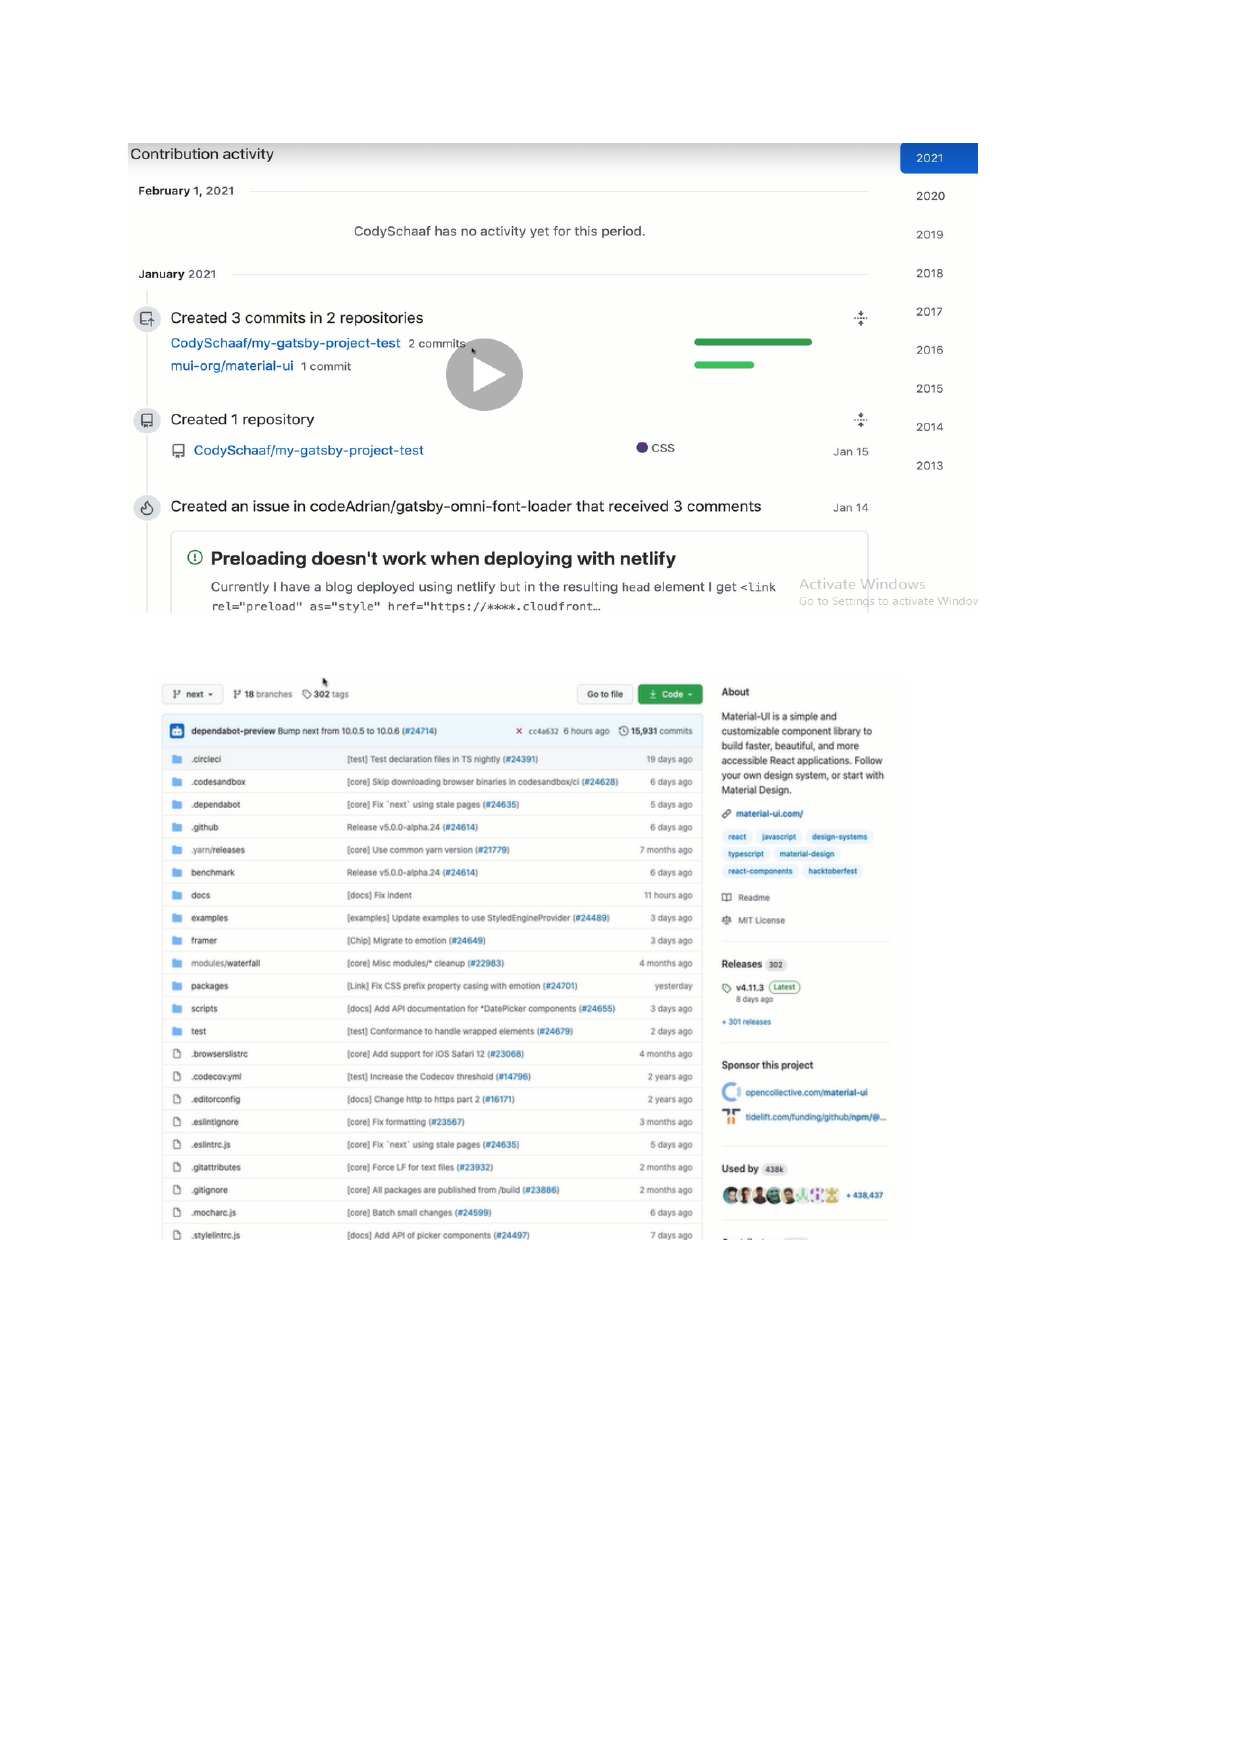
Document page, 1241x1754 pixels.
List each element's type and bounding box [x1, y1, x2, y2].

picture [127, 143, 978, 613]
picture [149, 677, 910, 1240]
